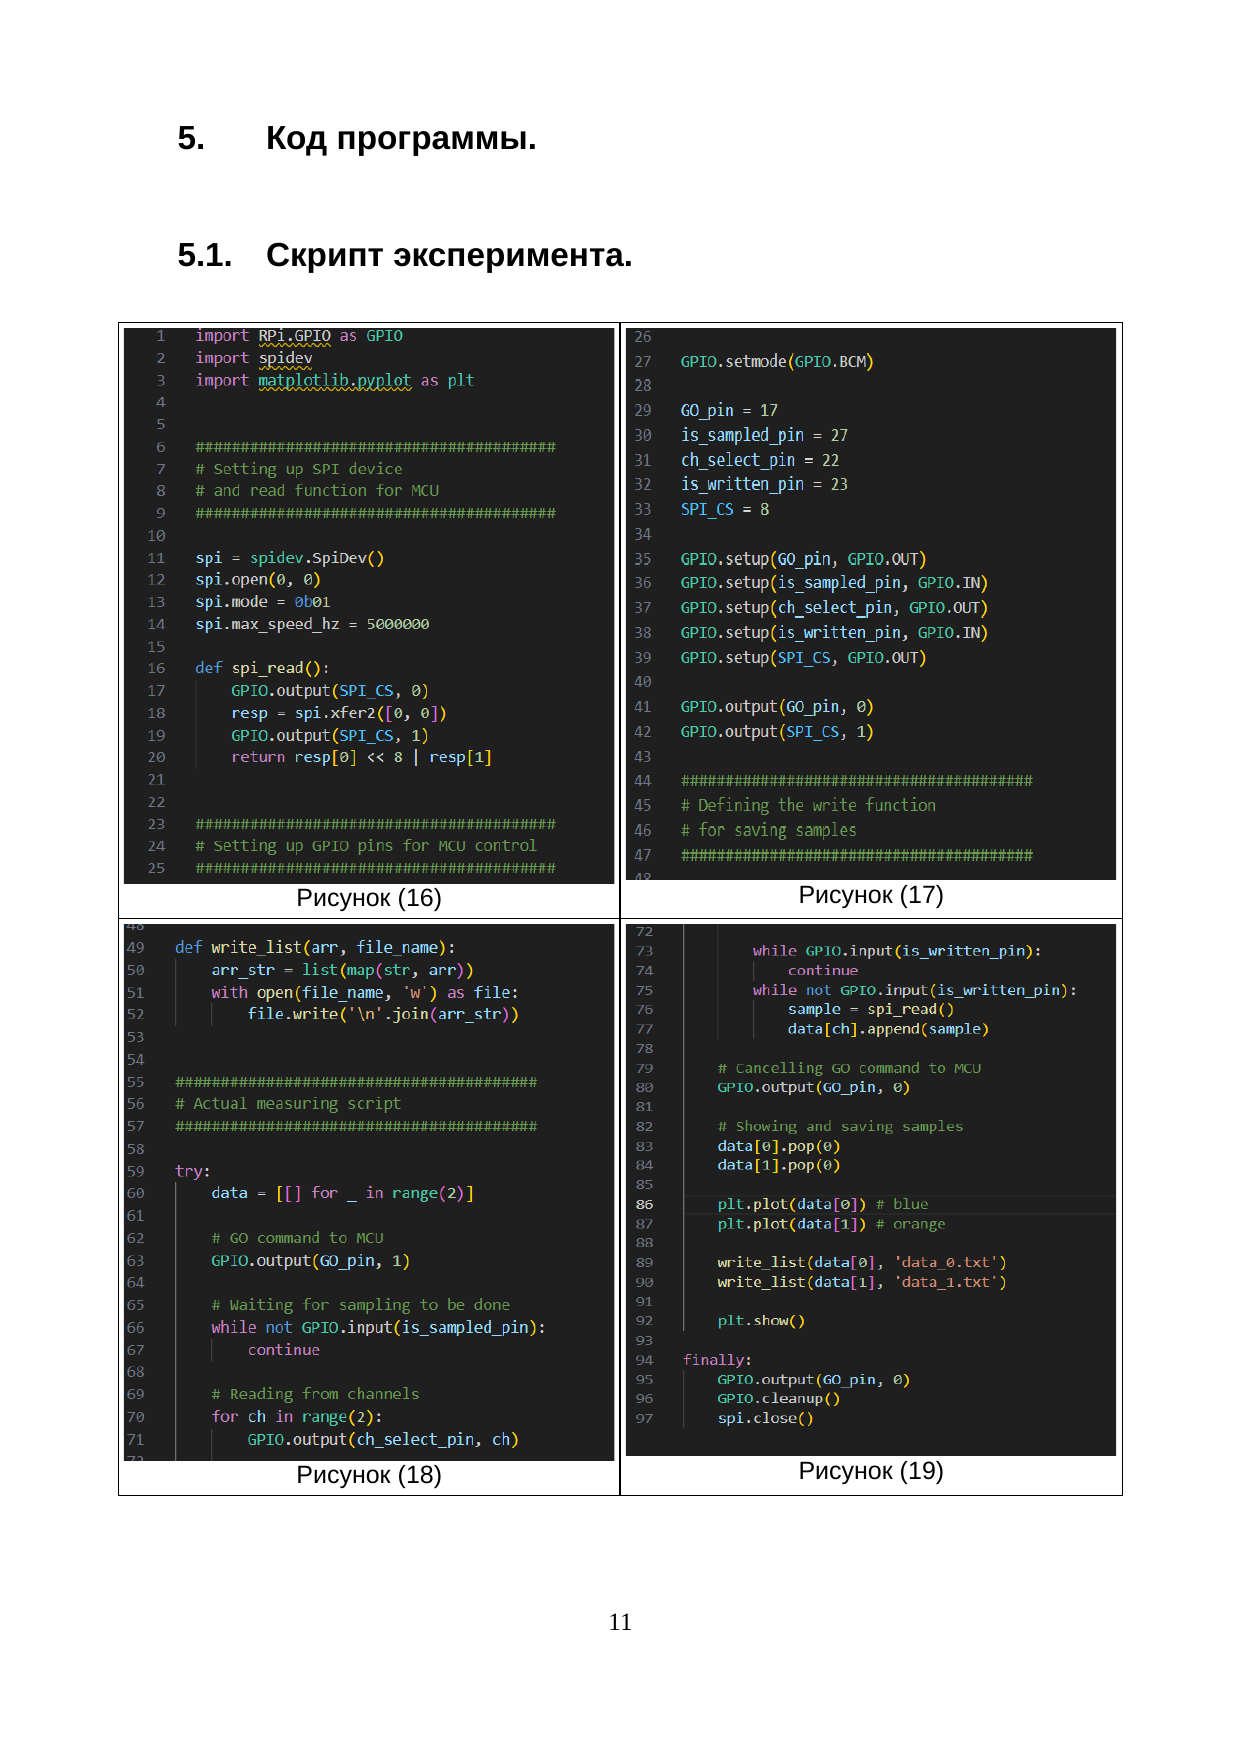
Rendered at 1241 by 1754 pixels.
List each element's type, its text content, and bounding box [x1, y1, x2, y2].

table_header Рисунок (16) [119, 323, 619, 918]
table_cell Рисунок (19) [621, 919, 1122, 1494]
subtitle Код программы. [118, 118, 1122, 157]
picture [123, 924, 615, 1461]
picture [123, 328, 615, 884]
picture [625, 328, 1117, 880]
subtitle Скрипт эксперимента. [118, 235, 1122, 273]
table_header Рисунок (17) [621, 323, 1122, 918]
table_cell Рисунок (18) [119, 919, 619, 1494]
picture [625, 924, 1117, 1456]
